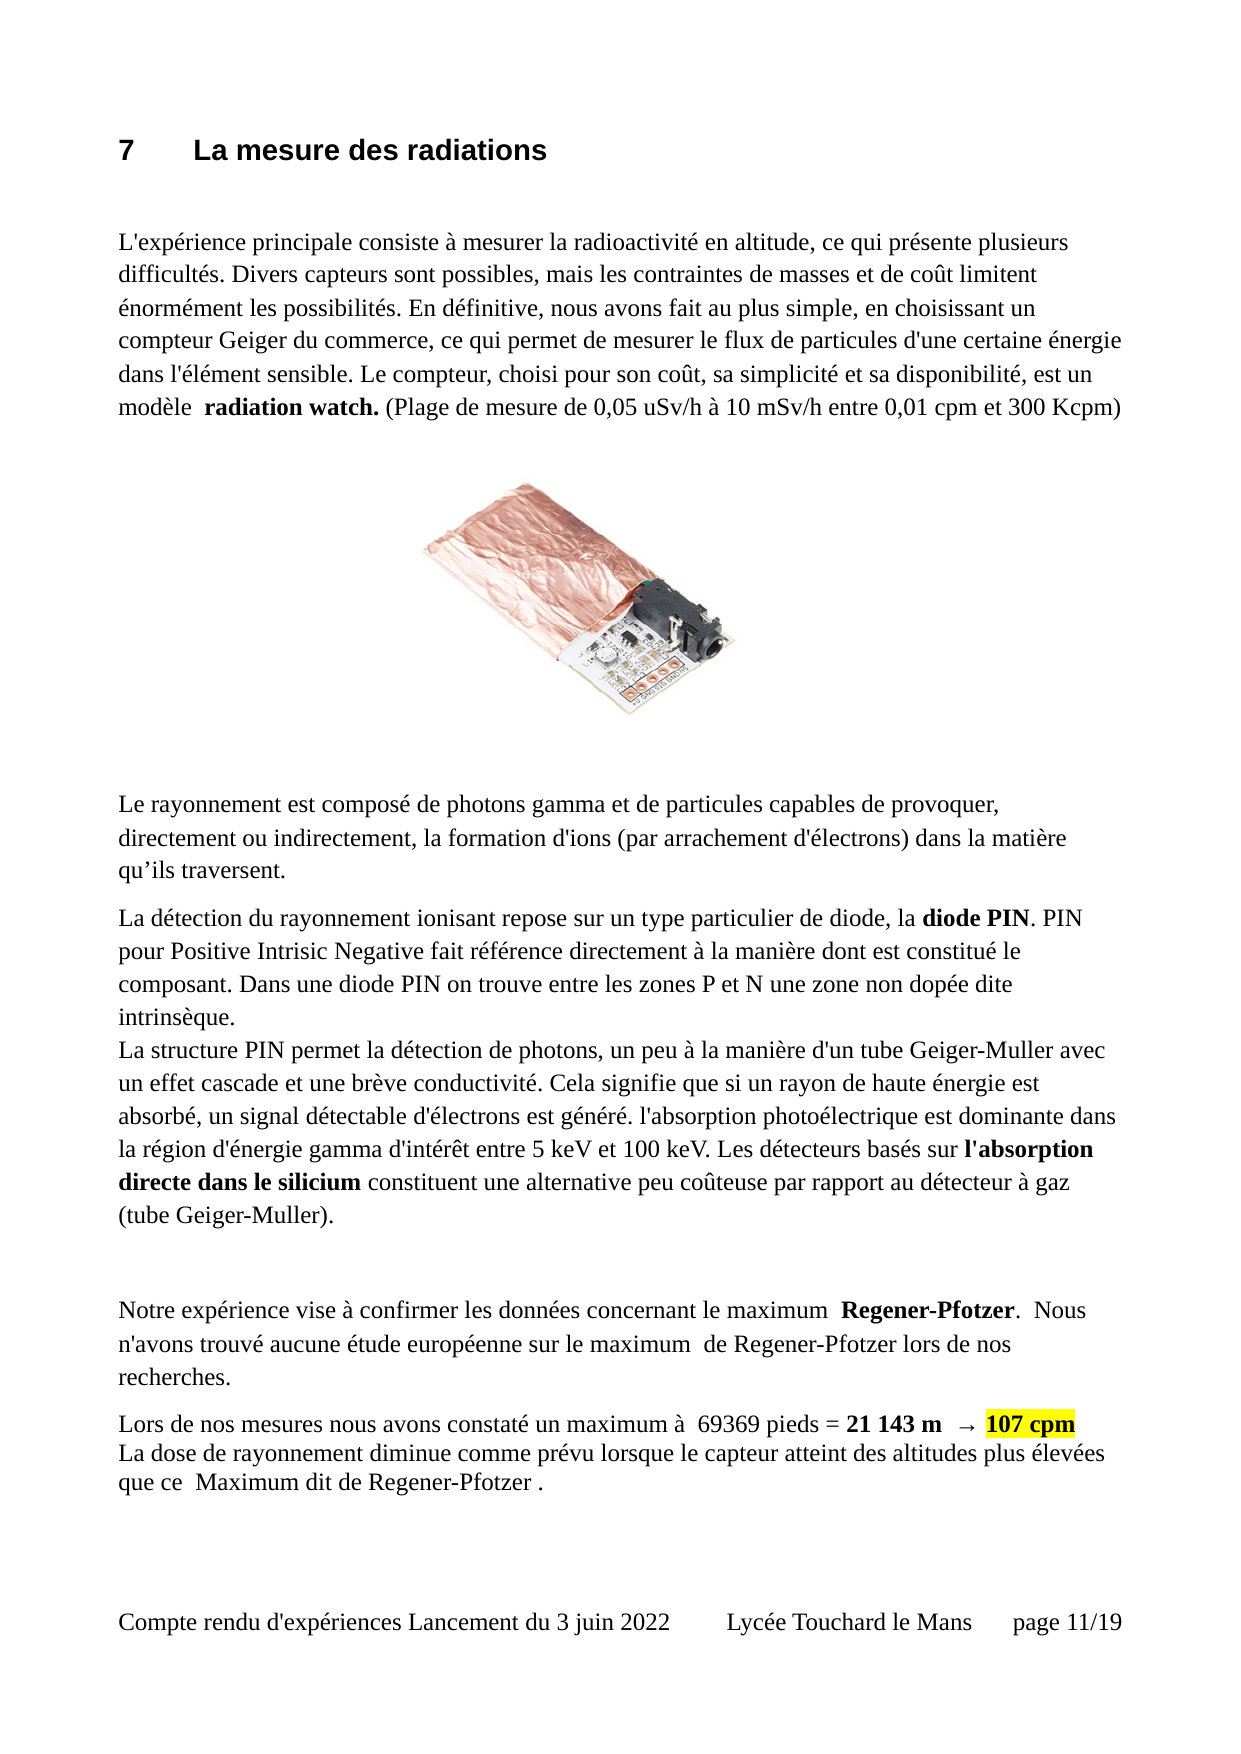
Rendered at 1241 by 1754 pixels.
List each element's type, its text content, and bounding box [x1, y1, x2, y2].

text La dose de rayonnement diminue comme prévu lorsque le capteur atteint des altitudes plus élevées que ce Maximum dit de Regener-Pfotzer . [118, 1438, 1122, 1496]
text Lors de nos mesures nous avons constaté un maximum à 69369 pieds = 21 143 m → 107 cpm [118, 1409, 1122, 1438]
subtitle La mesure des radiations [118, 133, 1122, 166]
text L'expérience principale consiste à mesurer la radioactivité en altitude, ce qui présente plusieurs difficultés. Divers capteurs sont possibles, mais les contraintes de masses et de coût limitent énormément les possibilités. En définitive, nous avons fait au plus simple, en choisissant un compteur Geiger du commerce, ce qui permet de mesurer le flux de particules d'une certaine énergie dans l'élément sensible. Le compteur, choisi pour son coût, sa simplicité et sa disponibilité, est un modèle radiation watch. (Plage de mesure de 0,05 uSv/h à 10 mSv/h entre 0,01 cpm et 300 Kcpm) [118, 227, 1122, 420]
text Le rayonnement est composé de photons gamma et de particules capables de provoquer, directement ou indirectement, la formation d'ions (par arrachement d'électrons) dans la matière qu’ils traversent. [118, 789, 1122, 884]
text La détection du rayonnement ionisant repose sur un type particulier de diode, la diode PIN. PIN pour Positive Intrisic Negative fait référence directement à la manière dont est constitué le composant. Dans une diode PIN on trouve entre les zones P et N une zone non dopée dite intrinsèque. La structure PIN permet la détection de photons, un peu à la manière d'un tube Geiger-Muller avec un effet cascade et une brève conductivité. Cela signifie que si un rayon de haute énergie est absorbé, un signal détectable d'électrons est généré. l'absorption photoélectrique est dominante dans la région d'énergie gamma d'intérêt entre 5 keV et 100 keV. Les détecteurs basés sur l'absorption directe dans le silicium constituent une alternative peu coûteuse par rapport au détecteur à gaz (tube Geiger-Muller). [118, 903, 1122, 1229]
text Notre expérience vise à confirmer les données concernant le maximum Regener-Pfotzer. Nous n'avons trouvé aucune étude européenne sur le maximum de Regener-Pfotzer lors de nos recherches. [118, 1296, 1122, 1390]
picture [379, 444, 787, 738]
